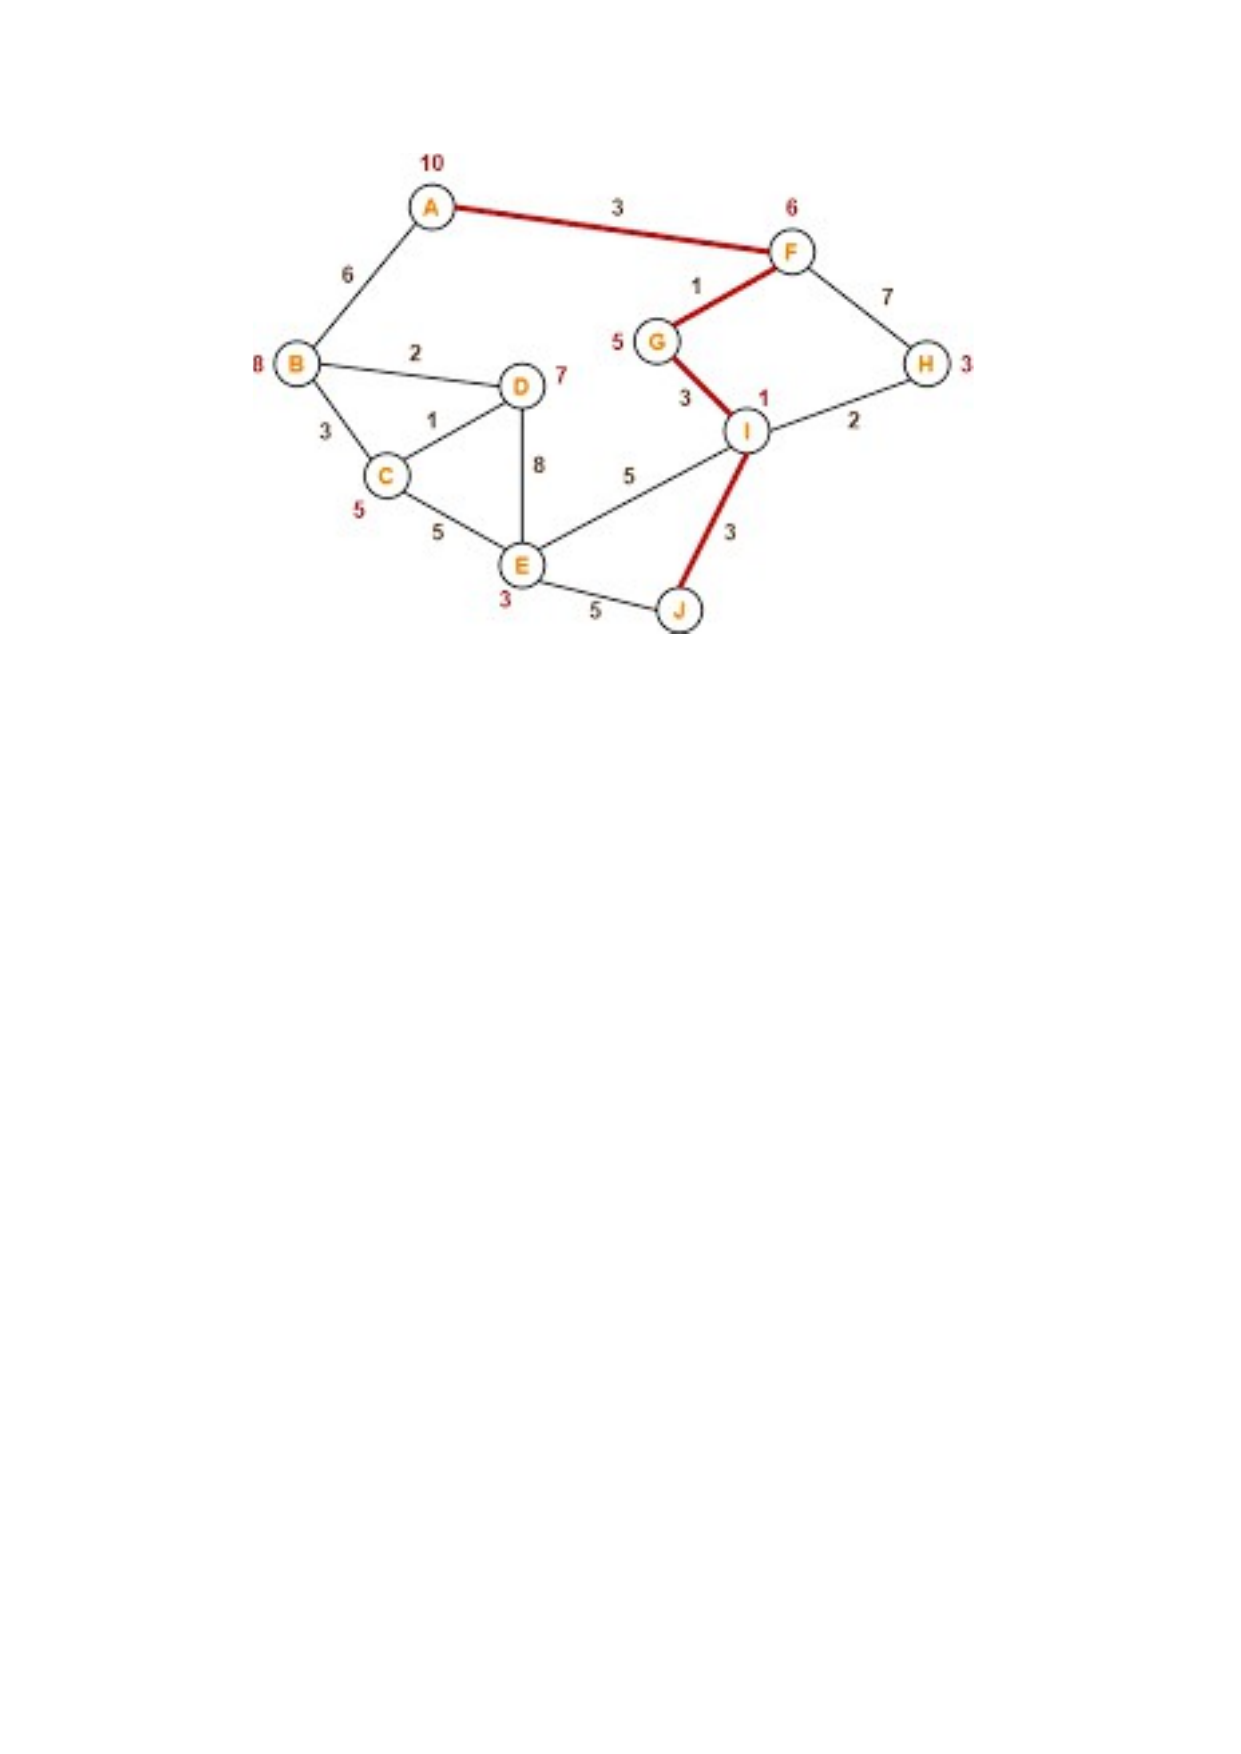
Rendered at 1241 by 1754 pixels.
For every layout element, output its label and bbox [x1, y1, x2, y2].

picture [252, 153, 974, 634]
